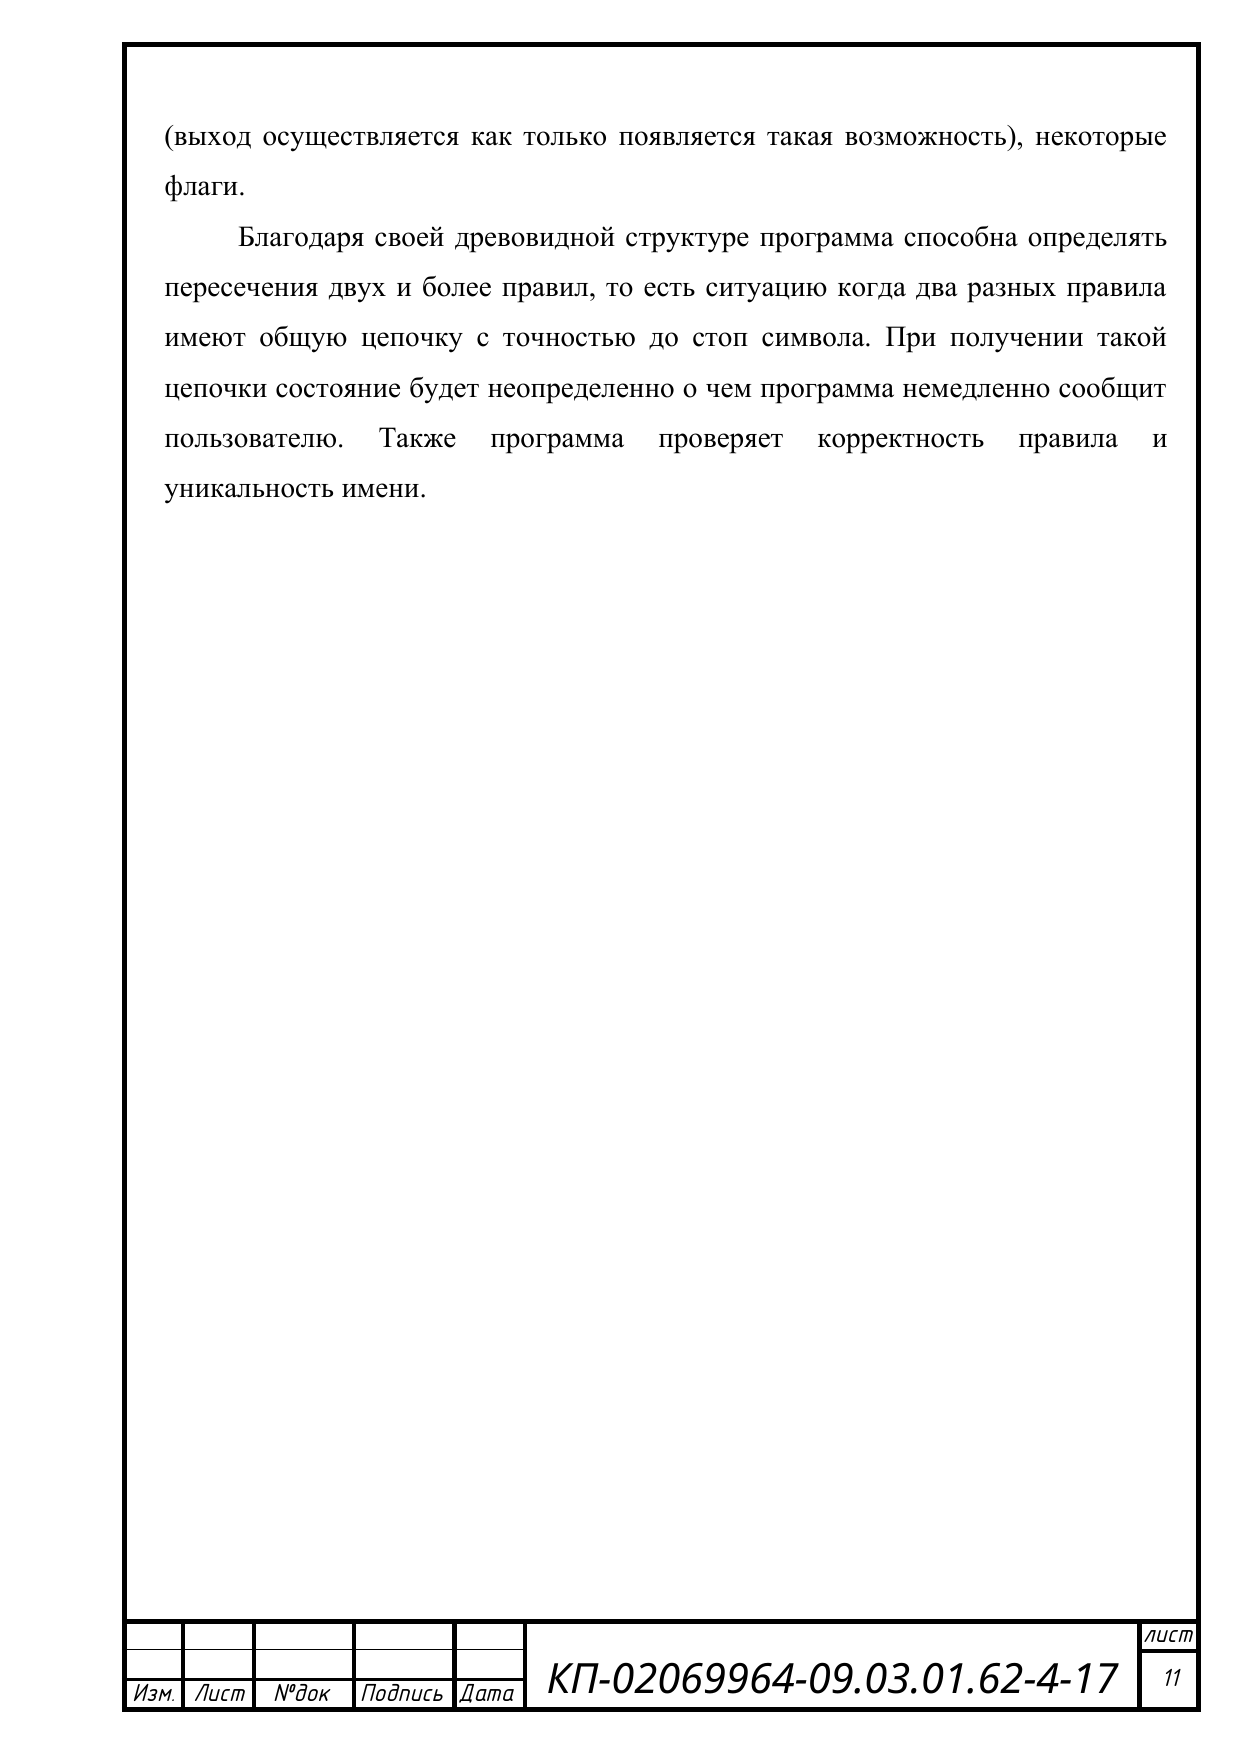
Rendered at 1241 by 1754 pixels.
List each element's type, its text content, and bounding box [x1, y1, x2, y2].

text Благодаря своей древовидной структуре программа способна определять пересечения двух и более правил, то есть ситуацию когда два разных правила имеют общую цепочку с точностью до стоп символа. При получении такой цепочки состояние будет неопределенно о чем программа немедленно сообщит пользователю. Также программа проверяет корректность правила и уникальность имени. [164, 219, 1168, 504]
text (выход осуществляется как только появляется такая возможность), некоторые флаги. [164, 118, 1168, 202]
